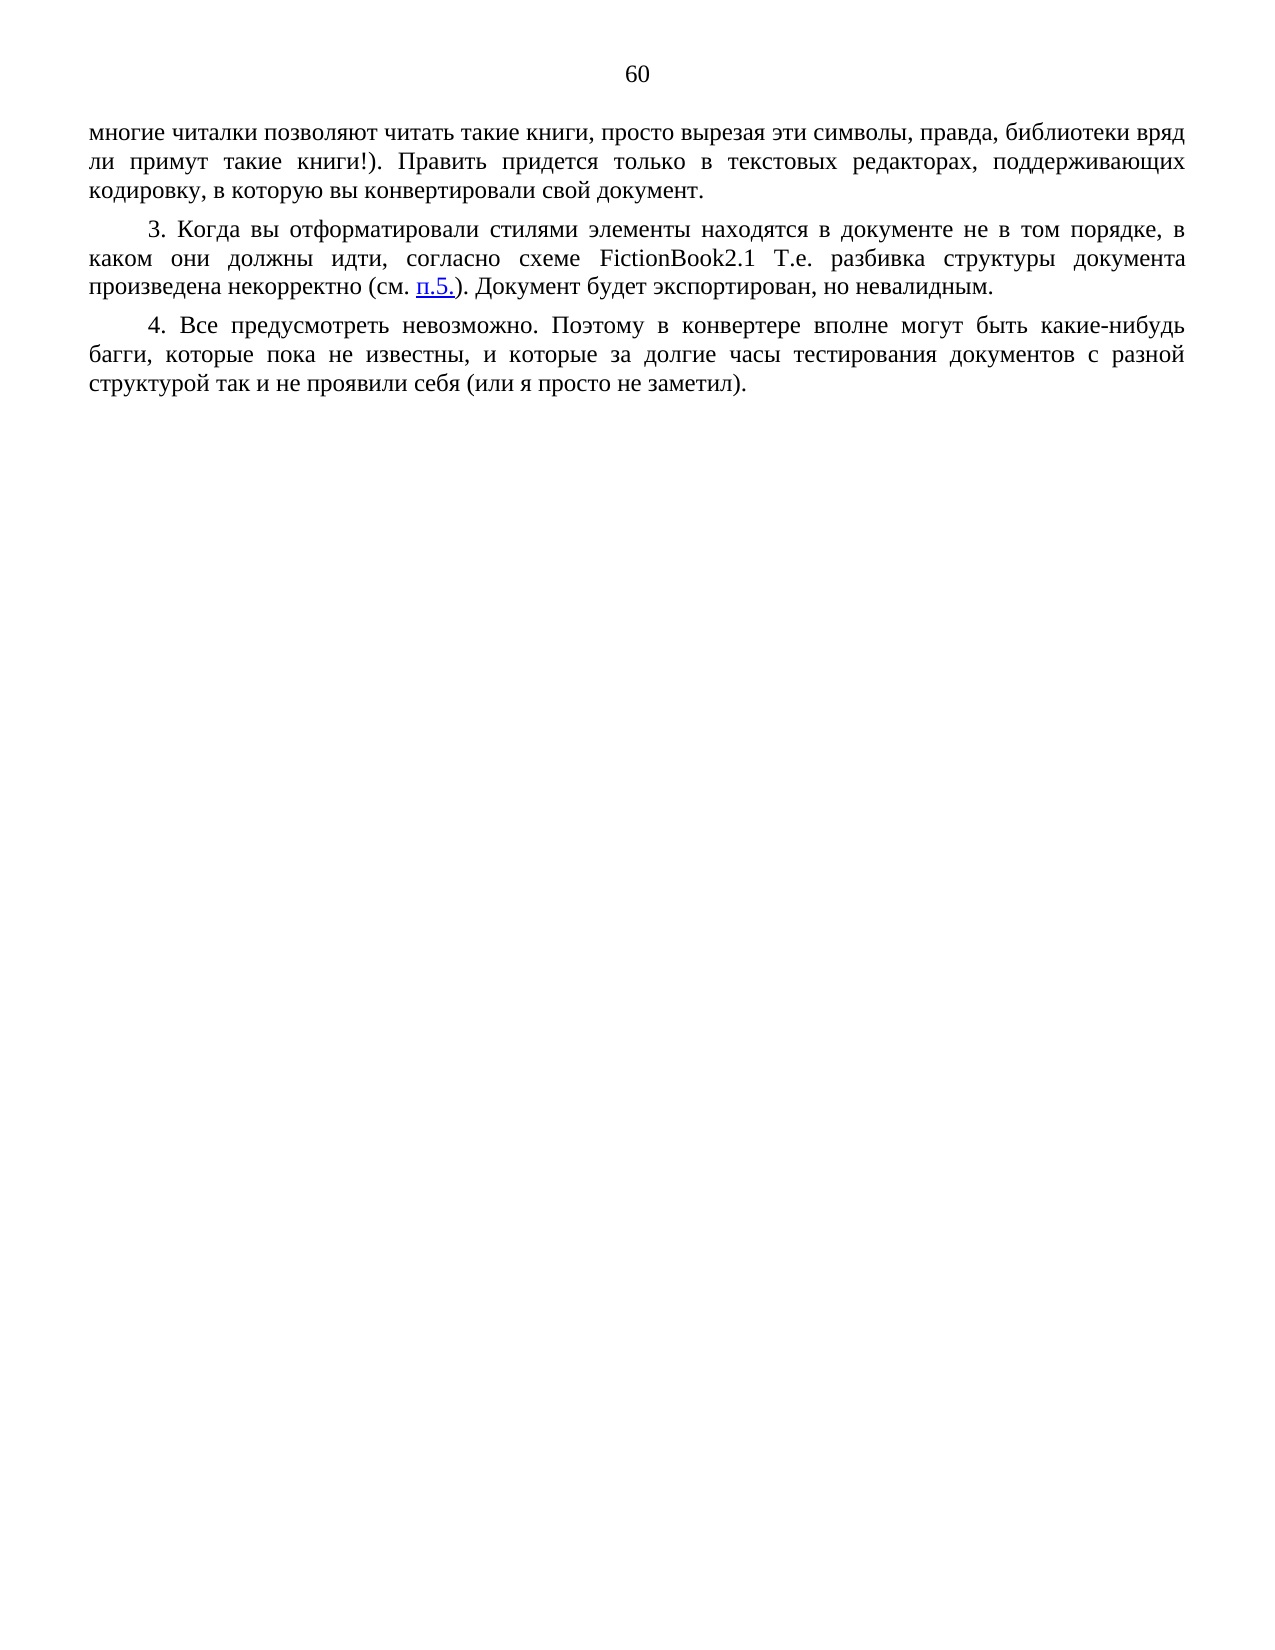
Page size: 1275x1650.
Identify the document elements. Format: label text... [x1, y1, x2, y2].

text многие читалки позволяют читать такие книги, просто вырезая эти символы, правда, библиотеки вряд ли примут такие книги!). Править придется только в текстовых редакторах, поддерживающих кодировку, в которую вы конвертировали свой документ. [89, 117, 1186, 203]
text 4. Все предусмотреть невозможно. Поэтому в конвертере вполне могут быть какие-нибудь багги, которые пока не известны, и которые за долгие часы тестирования документов с разной структурой так и не проявили себя (или я просто не заметил). [89, 311, 1186, 397]
text 3. Когда вы отформатировали стилями элементы находятся в документе не в том порядке, в каком они должны идти, согласно схеме FictionBook2.1 Т.е. разбивка структуры документа произведена некорректно (см. п.5.). Документ будет экспортирован, но невалидным. [89, 214, 1186, 300]
